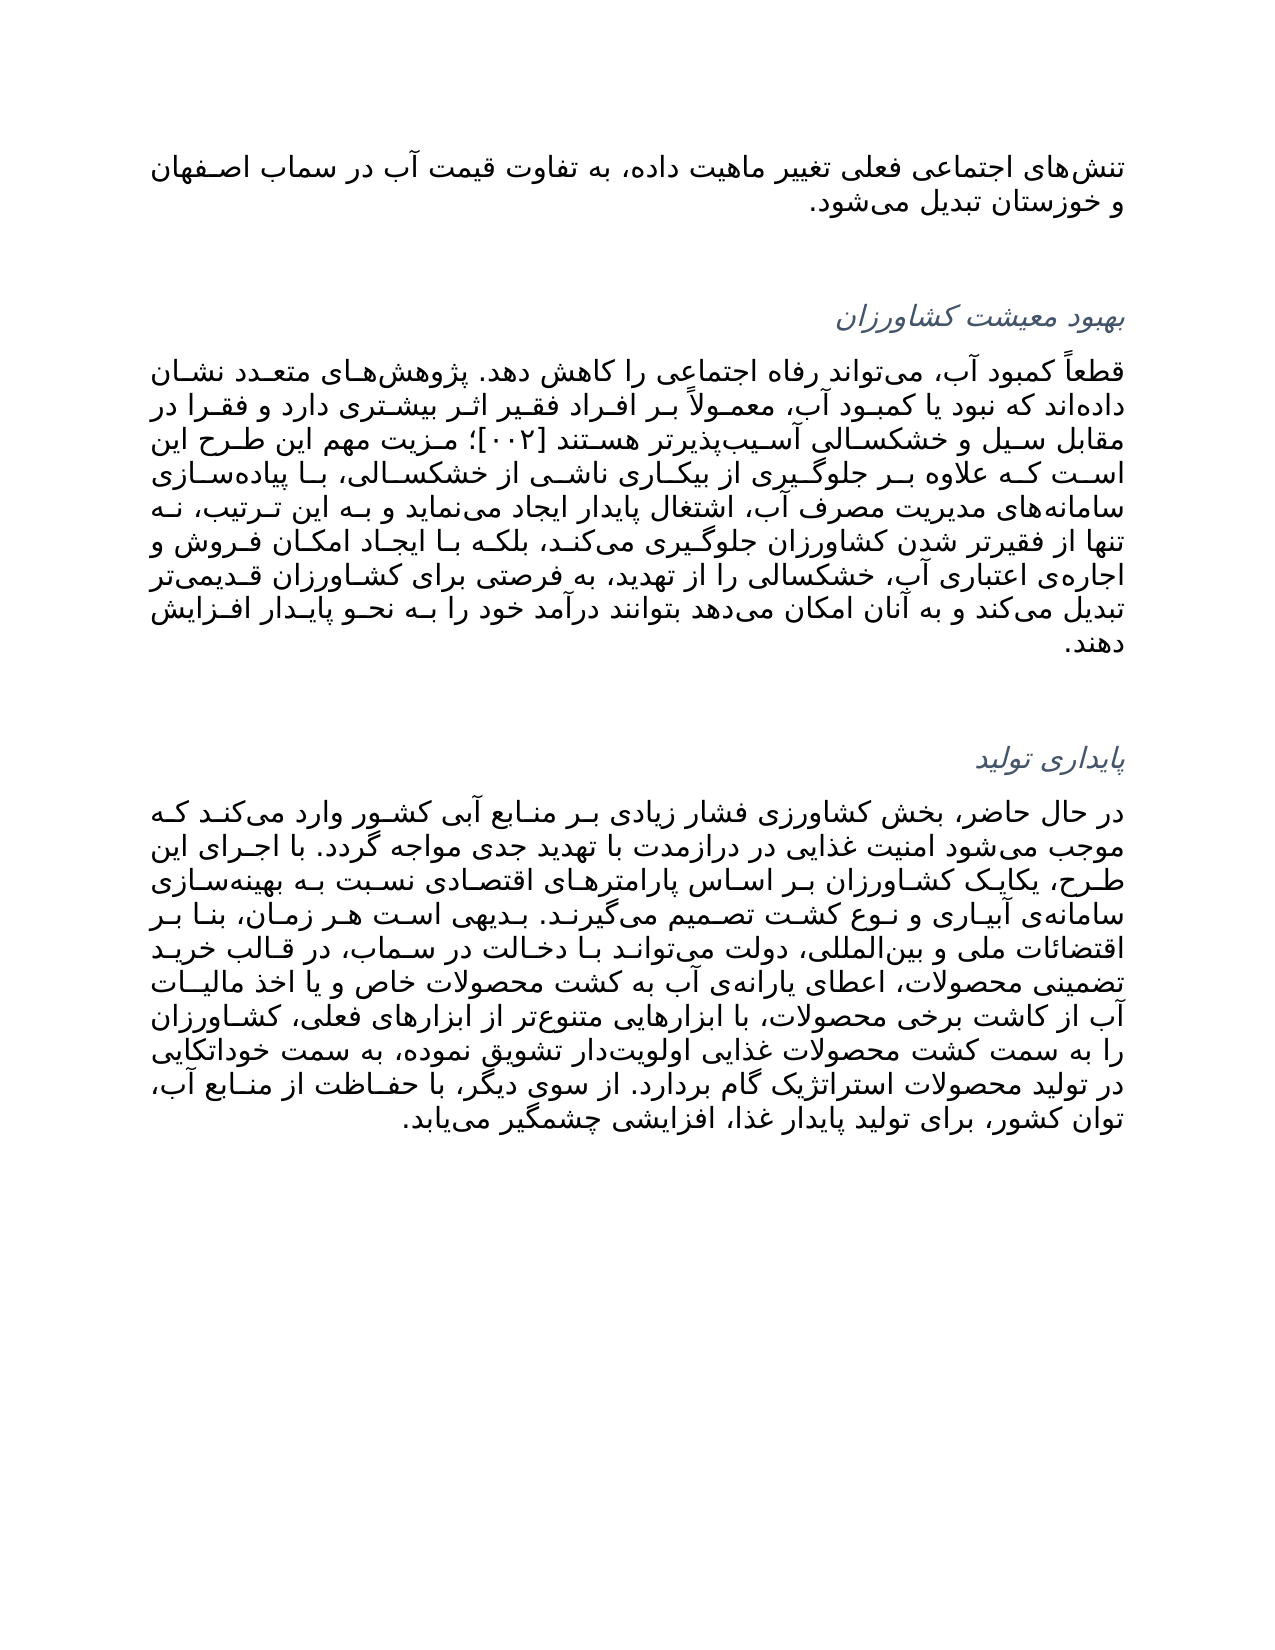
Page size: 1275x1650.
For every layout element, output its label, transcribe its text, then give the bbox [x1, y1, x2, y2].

text قطعاً کمبود آب، می‌تواند رفاه اجتماعی را کاهش دهد. پژوهش‌های متعدد نشان داده‌اند که نبود یا کمبود آب، معمولاً بر افراد فقیر اثر بیشتری دارد و فقرا در مقابل سیل و خشکسالی آسیب‌پذیرتر هستند [۰۰۲]؛ مزیت مهم این طرح این است که علاوه بر جلوگیری از بیکاری ناشی از خشکسالی، با پیاده‌سازی سامانه‌های مدیریت مصرف آب، اشتغال پایدار ایجاد می‌نماید و به این ترتیب، نه تنها از فقیرتر شدن کشاورزان جلوگیری می‌کند، بلکه با ایجاد امکان فروش و اجاره‌ی اعتباری آب، خشکسالی را از تهدید، به فرصتی برای کشاورزان قدیمی‌تر تبدیل می‌کند و به آنان امکان می‌دهد بتوانند درآمد خود را به نحو پایدار افزایش دهند. [150, 354, 1125, 660]
text در حال حاضر، بخش کشاورزی فشار زیادی بر منابع آبی کشور وارد می‌کند که موجب می‌شود امنیت غذایی در درازمدت با تهدید جدی مواجه گردد. با اجرای این طرح، یکایک کشاورزان بر اساس پارامترهای اقتصادی نسبت به بهینه‌سازی سامانه‌ی آبیاری و نوع کشت تصمیم می‌گیرند. بدیهی است هر زمان، بنا بر اقتضائات ملی و بین‌المللی، دولت می‌تواند با دخالت در سماب، در قالب خرید تضمینی محصولات، اعطای یارانه‌ی آب به کشت محصولات خاص و یا اخذ مالیات آب از کاشت برخی محصولات، با ابزارهایی متنوع‌تر از ابزارهای فعلی، کشاورزان را به سمت کشت محصولات غذایی اولویت‌دار تشویق نموده، به سمت خوداتکایی در تولید محصولات استراتژیک گام بردارد. از سوی دیگر، با حفاظت از منابع آب، توان کشور، برای تولید پایدار غذا، افزایشی چشمگیر می‌یابد. [150, 796, 1125, 1135]
subtitle پایداری تولید [150, 741, 1125, 775]
subtitle بهبود معیشت کشاورزان [150, 299, 1125, 333]
text به عنوان یک مثال دیگر، اگر استان اصفهان به آب خوزستان نیاز دارد، سرمایه‌گذار خصوصی می‌تواند آب مورد نیاز اصفهان را از سامانه‌ی مبادلات محلی مجوزهای برداشت آب (سماب) خوزستان خریداری نموده، برای انتقال آن سرمایه‌گذاری نموده، با اخذ مجوز از سامانه‌ی مبادلات ملی مجوزهای برداشت آب، آب را در سماب اصفهان عرضه نماید. به این ترتیب، دعواهای سیاسی و تنش‌های اجتماعی فعلی تغییر ماهیت داده، به تفاوت قیمت آب در سماب اصفهان و خوزستان تبدیل می‌شود. [150, 150, 1125, 218]
